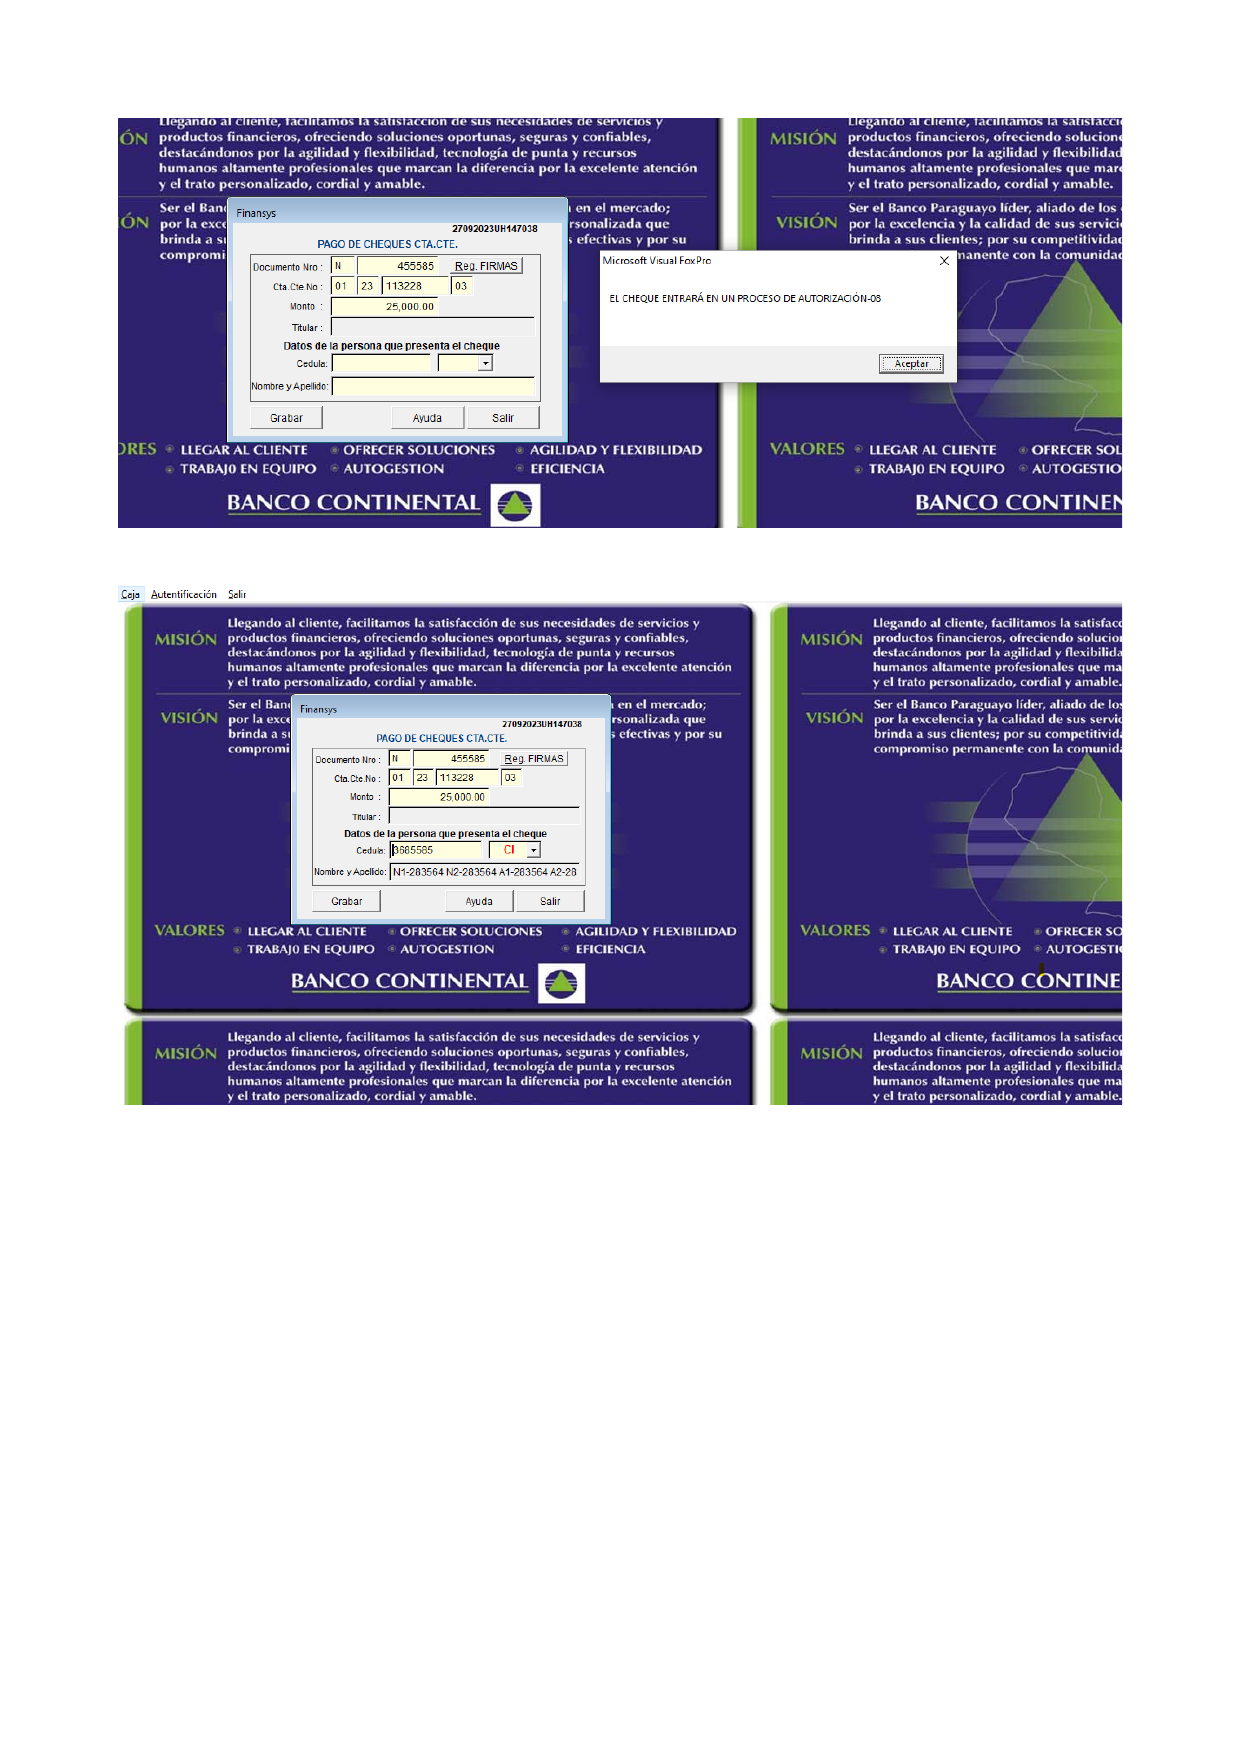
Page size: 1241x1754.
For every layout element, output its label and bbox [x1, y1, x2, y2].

picture [118, 585, 1123, 1105]
picture [118, 118, 1123, 528]
